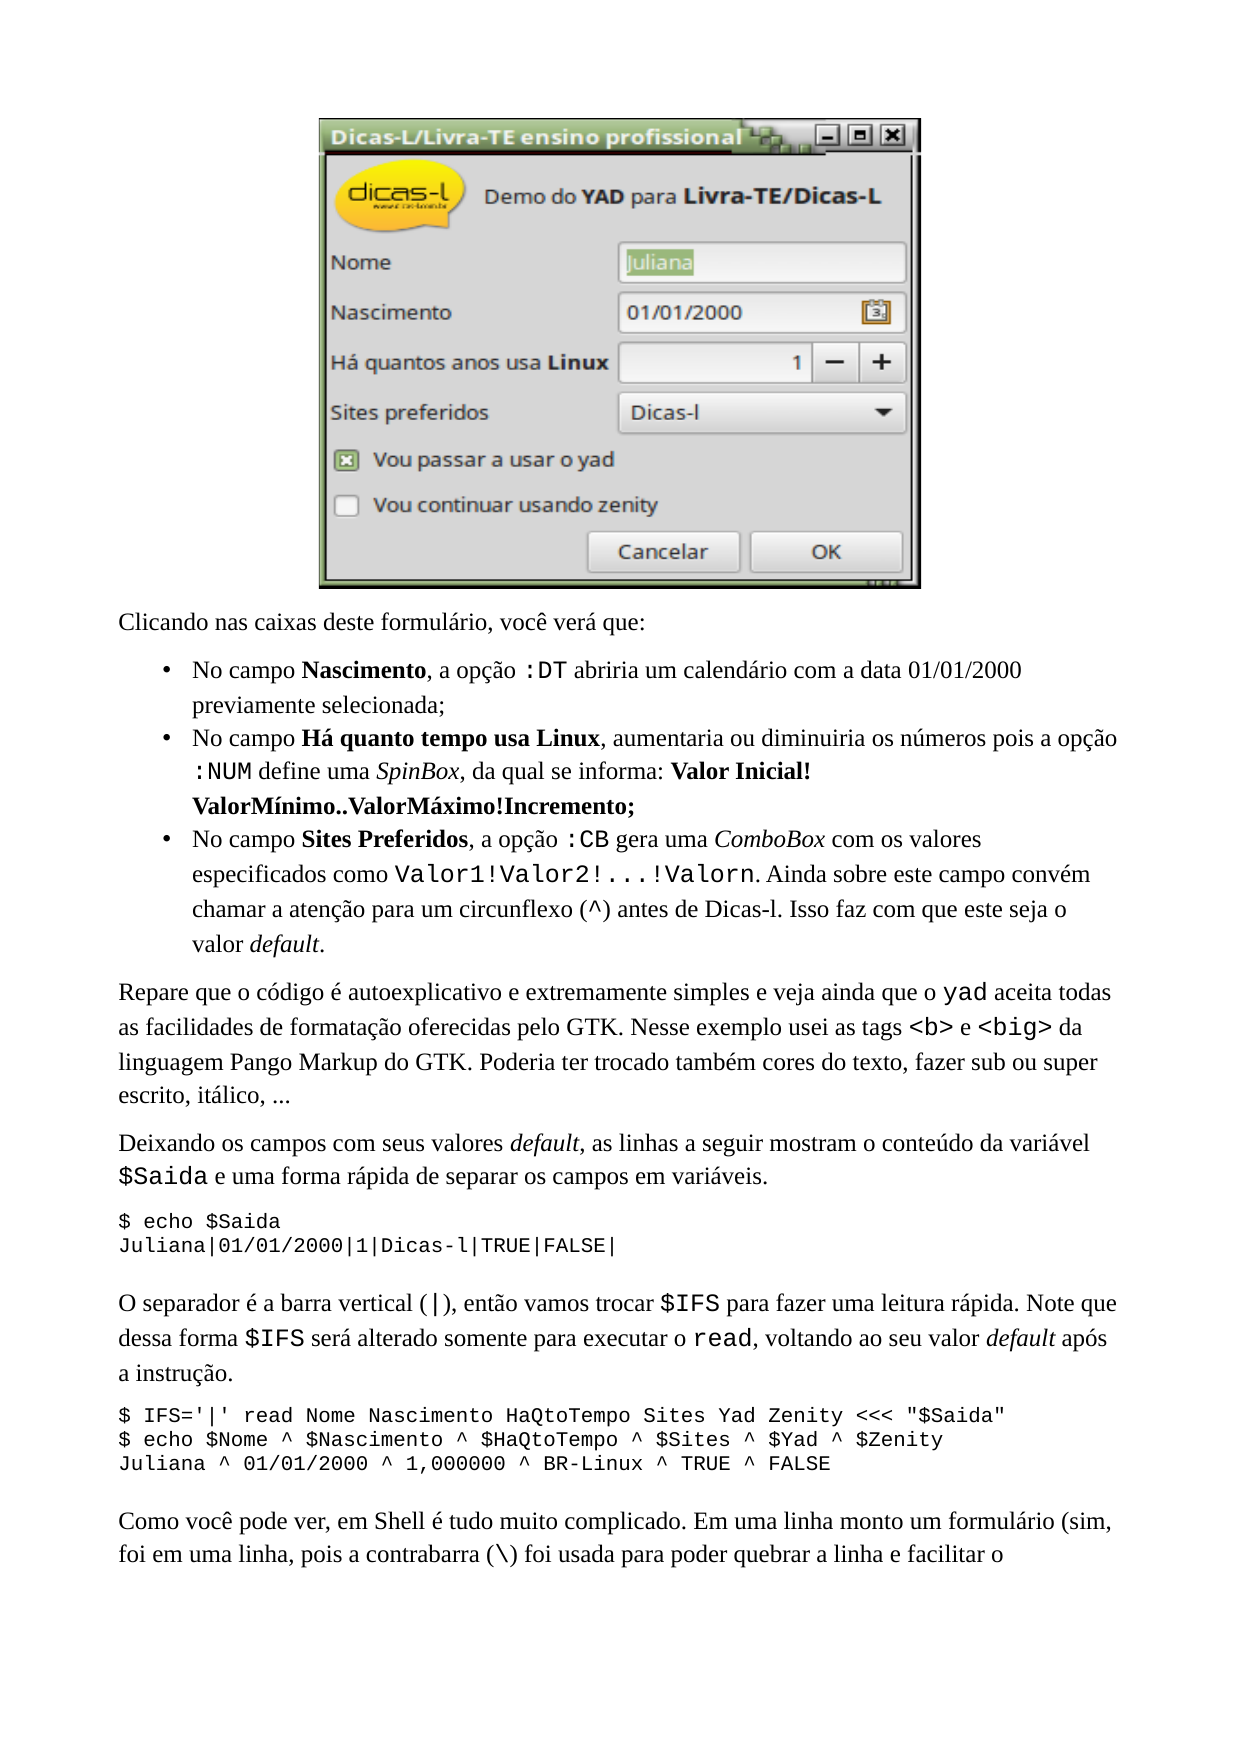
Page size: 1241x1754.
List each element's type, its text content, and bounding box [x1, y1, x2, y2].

text Clicando nas caixas deste formulário, você verá que: [118, 607, 1122, 636]
list No campo Sites Preferidos, a opção :CB gera uma ComboBox com os valores especificados como Valor1!Valor2!...!Valorn. Ainda sobre este campo convém chamar a atenção para um circunflexo (^) antes de Dicas-l. Isso faz com que este seja o valor default. [162, 824, 1122, 958]
text $ echo $Saida [118, 1211, 1122, 1234]
list No campo Nascimento, a opção :DT abriria um calendário com a data 01/01/2000 previamente selecionada; [162, 655, 1122, 719]
text Juliana|01/01/2000|1|Dicas-l|TRUE|FALSE| [118, 1234, 1122, 1258]
picture [318, 118, 922, 589]
text Deixando os campos com seus valores default, as linhas a seguir mostram o conteúdo da variável $Saida e uma forma rápida de separar os campos em variáveis. [118, 1128, 1122, 1192]
text Repare que o código é autoexplicativo e extremamente simples e veja ainda que o yad aceita todas as facilidades de formatação oferecidas pelo GTK. Nesse exemplo usei as tags <b> e <big> da linguagem Pango Markup do GTK. Poderia ter trocado também cores do texto, fazer sub ou super escrito, itálico, ... [118, 977, 1122, 1109]
text $ IFS='|' read Nome Nascimento HaQtoTempo Sites Yad Zenity <<< "$Saida" [118, 1406, 1122, 1429]
text O separador é a barra vertical (|), então vamos trocar $IFS para fazer uma leitura rápida. Note que dessa forma $IFS será alterado somente para executar o read, voltando ao seu valor default após a instrução. [118, 1288, 1122, 1387]
text $ echo $Nome ^ $Nascimento ^ $HaQtoTempo ^ $Sites ^ $Yad ^ $Zenity [118, 1429, 1122, 1453]
list No campo Há quanto tempo usa Linux, aumentaria ou diminuiria os números pois a opção :NUM define uma SpinBox, da qual se informa: Valor Inicial!ValorMínimo..ValorMáximo!Incremento; [162, 723, 1122, 820]
text Juliana ^ 01/01/2000 ^ 1,000000 ^ BR-Linux ^ TRUE ^ FALSE [118, 1453, 1122, 1476]
text Como você pode ver, em Shell é tudo muito complicado. Em uma linha monto um formulário (sim, foi em uma linha, pois a contrabarra (\) foi usada para poder quebrar a linha e facilitar o [118, 1506, 1122, 1570]
